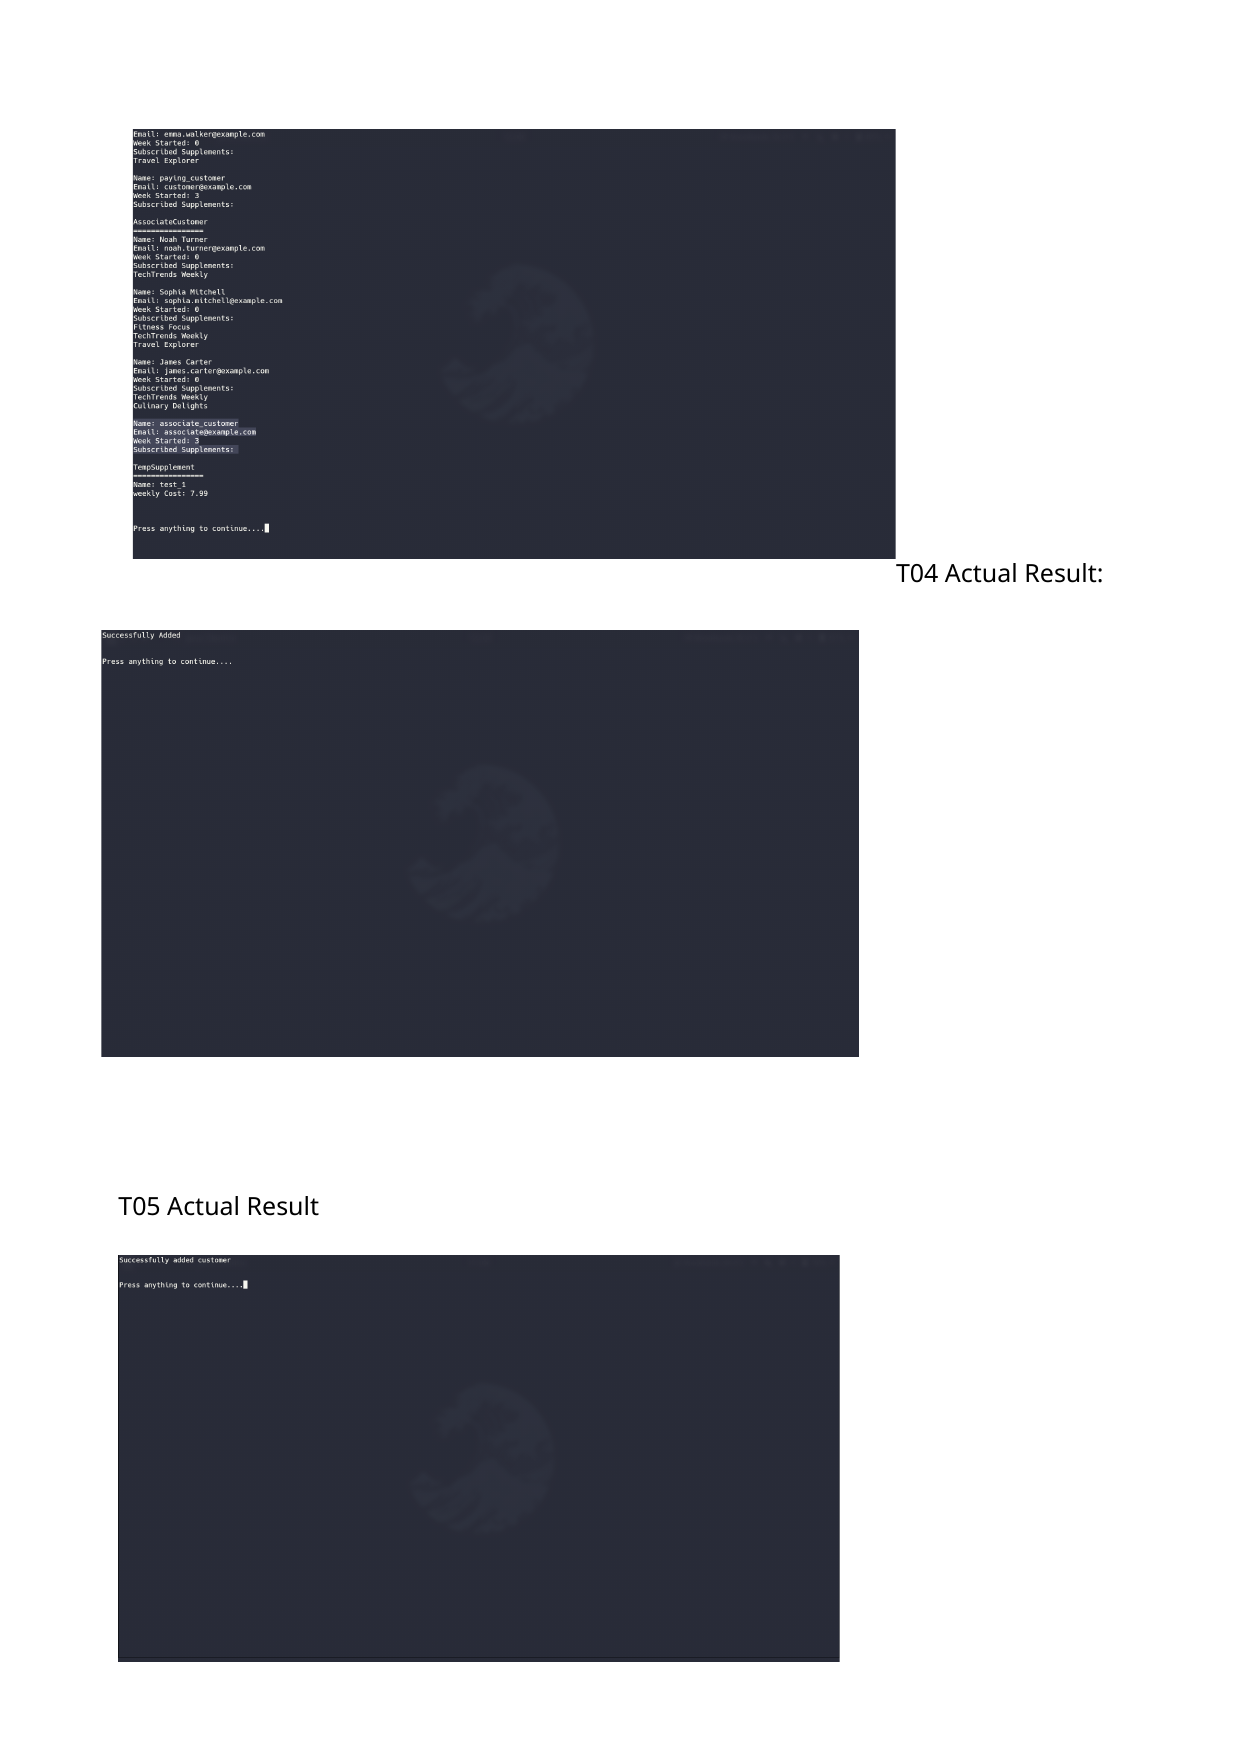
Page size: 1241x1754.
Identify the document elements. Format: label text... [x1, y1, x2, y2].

text T04 Actual Result: [118, 556, 1122, 590]
text T05 Actual Result [118, 1188, 1122, 1222]
picture [132, 129, 896, 559]
picture [118, 1255, 840, 1662]
picture [101, 630, 859, 1057]
